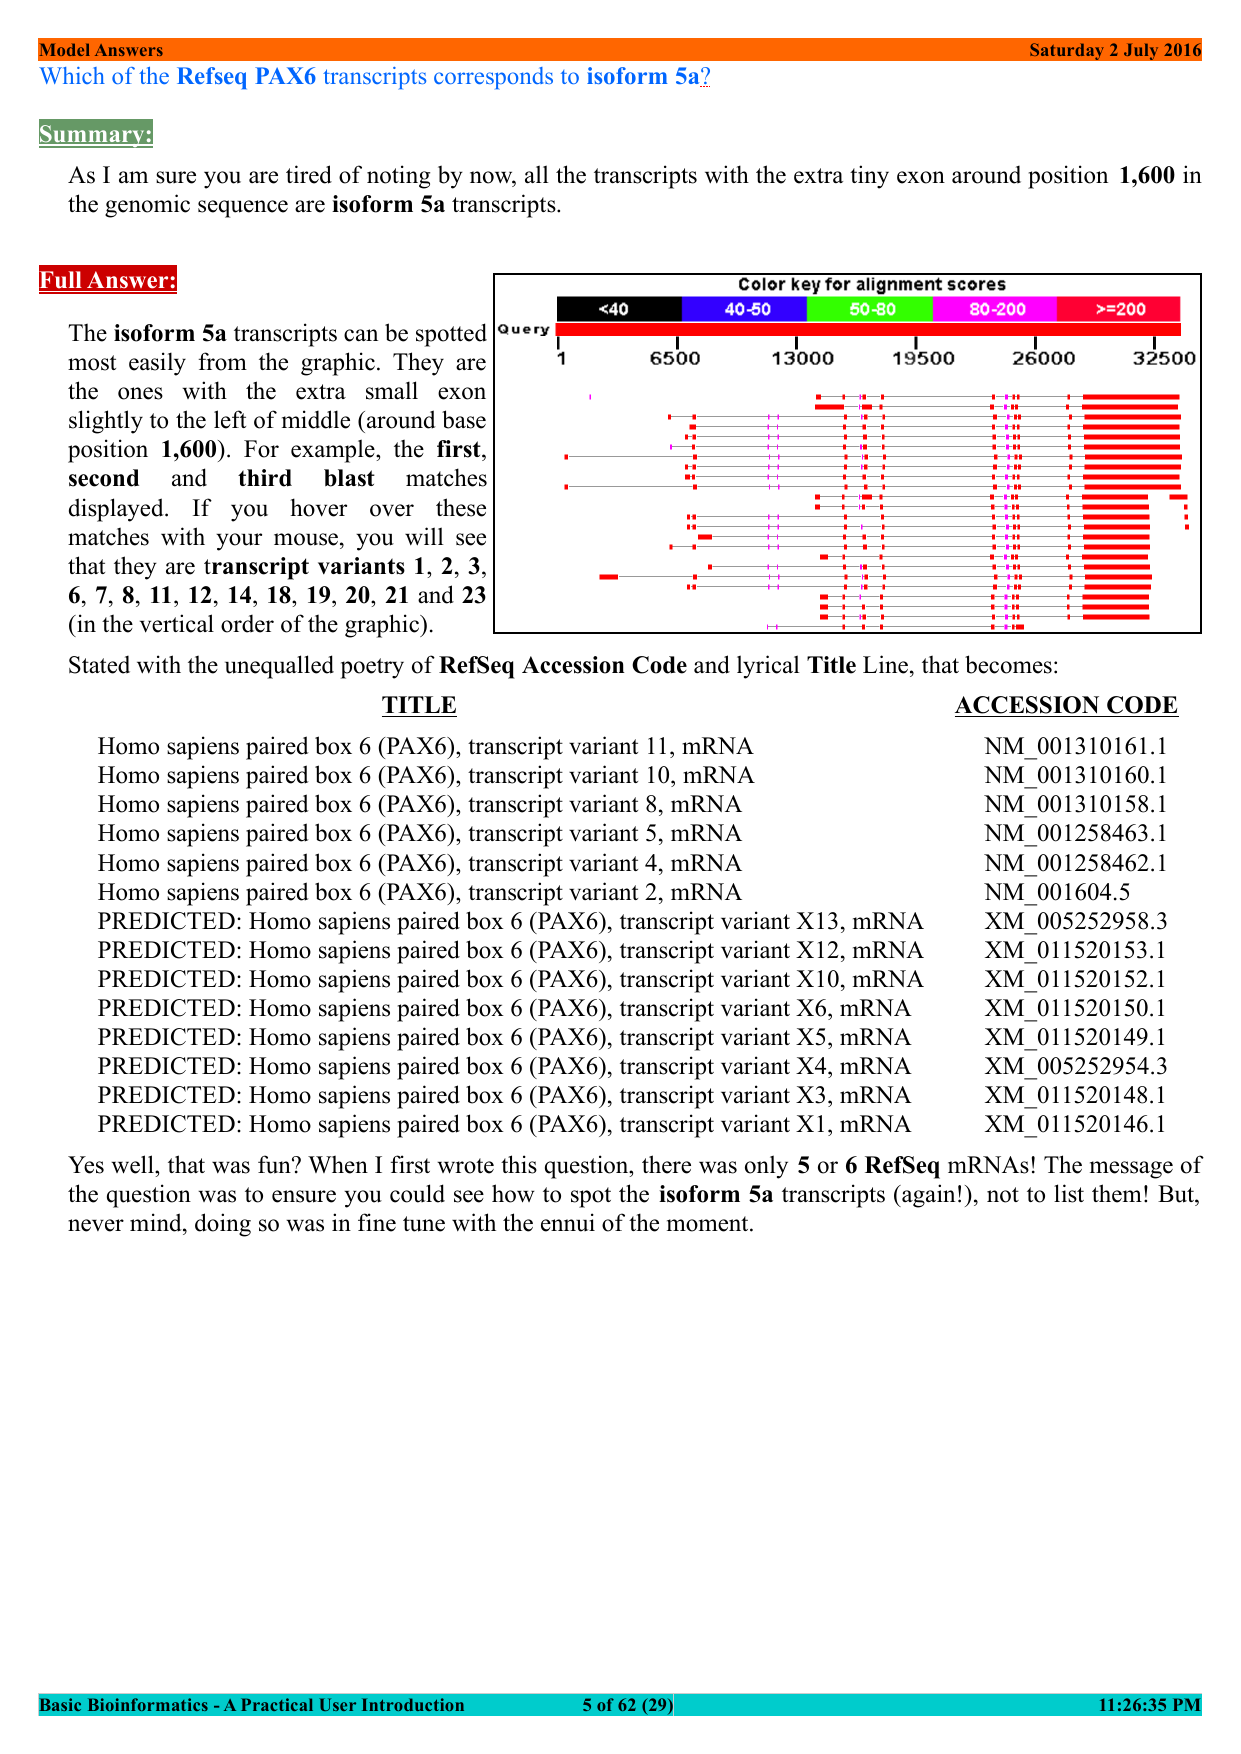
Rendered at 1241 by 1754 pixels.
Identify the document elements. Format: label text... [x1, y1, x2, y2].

text Homo sapiens paired box 6 (PAX6), transcript variant 10, mRNA NM_001310160.1 [97, 760, 1202, 789]
text Which of the Refseq PAX6 transcripts corresponds to isoform 5a? [38, 61, 1202, 89]
text Yes well, that was fun? When I first wrote this question, there was only 5 or 6 RefSeq mRNAs! The message of the question was to ensure you could see how to spot the isoform 5a transcripts (again!), not to list them! But, never mind, doing so was in fine tune with the ennui of the moment. [68, 1150, 1202, 1237]
text TITLE ACCESSION CODE [97, 690, 1202, 719]
picture [495, 275, 1200, 632]
text Homo sapiens paired box 6 (PAX6), transcript variant 11, mRNA NM_001310161.1 [97, 731, 1202, 760]
text PREDICTED: Homo sapiens paired box 6 (PAX6), transcript variant X13, mRNA XM_005252958.3 [97, 906, 1202, 934]
text PREDICTED: Homo sapiens paired box 6 (PAX6), transcript variant X1, mRNA XM_011520146.1 [97, 1109, 1202, 1138]
text The isoform 5a transcripts can be spotted most easily from the graphic. They are the ones with the extra small exon slightly to the left of middle (around base position 1,600). For example, the first, second and third blast matches displayed. If you hover over these matches with your mouse, you will see that they are transcript variants 1, 2, 3, 6, 7, 8, 11, 12, 14, 18, 19, 20, 21 and 23 (in the vertical order of the graphic). [68, 318, 1202, 638]
text PREDICTED: Homo sapiens paired box 6 (PAX6), transcript variant X6, mRNA XM_011520150.1 [97, 993, 1202, 1022]
text PREDICTED: Homo sapiens paired box 6 (PAX6), transcript variant X4, mRNA XM_005252954.3 [97, 1051, 1202, 1080]
text As I am sure you are tired of noting by now, all the transcripts with the extra tiny exon around position 1,600 in the genomic sequence are isoform 5a transcripts. [68, 160, 1202, 218]
text Homo sapiens paired box 6 (PAX6), transcript variant 8, mRNA NM_001310158.1 [97, 789, 1202, 818]
text Summary: [38, 119, 1202, 148]
text PREDICTED: Homo sapiens paired box 6 (PAX6), transcript variant X3, mRNA XM_011520148.1 [97, 1080, 1202, 1109]
text Homo sapiens paired box 6 (PAX6), transcript variant 5, mRNA NM_001258463.1 [97, 818, 1202, 847]
text Stated with the unequalled poetry of RefSeq Accession Code and lyrical Title Line, that becomes: [68, 649, 1202, 678]
text Homo sapiens paired box 6 (PAX6), transcript variant 4, mRNA NM_001258462.1 [97, 847, 1202, 876]
text PREDICTED: Homo sapiens paired box 6 (PAX6), transcript variant X12, mRNA XM_011520153.1 [97, 934, 1202, 964]
text Homo sapiens paired box 6 (PAX6), transcript variant 2, mRNA NM_001604.5 [97, 876, 1202, 906]
text Full Answer: [38, 265, 1202, 294]
text PREDICTED: Homo sapiens paired box 6 (PAX6), transcript variant X5, mRNA XM_011520149.1 [97, 1022, 1202, 1051]
text PREDICTED: Homo sapiens paired box 6 (PAX6), transcript variant X10, mRNA XM_011520152.1 [97, 964, 1202, 993]
